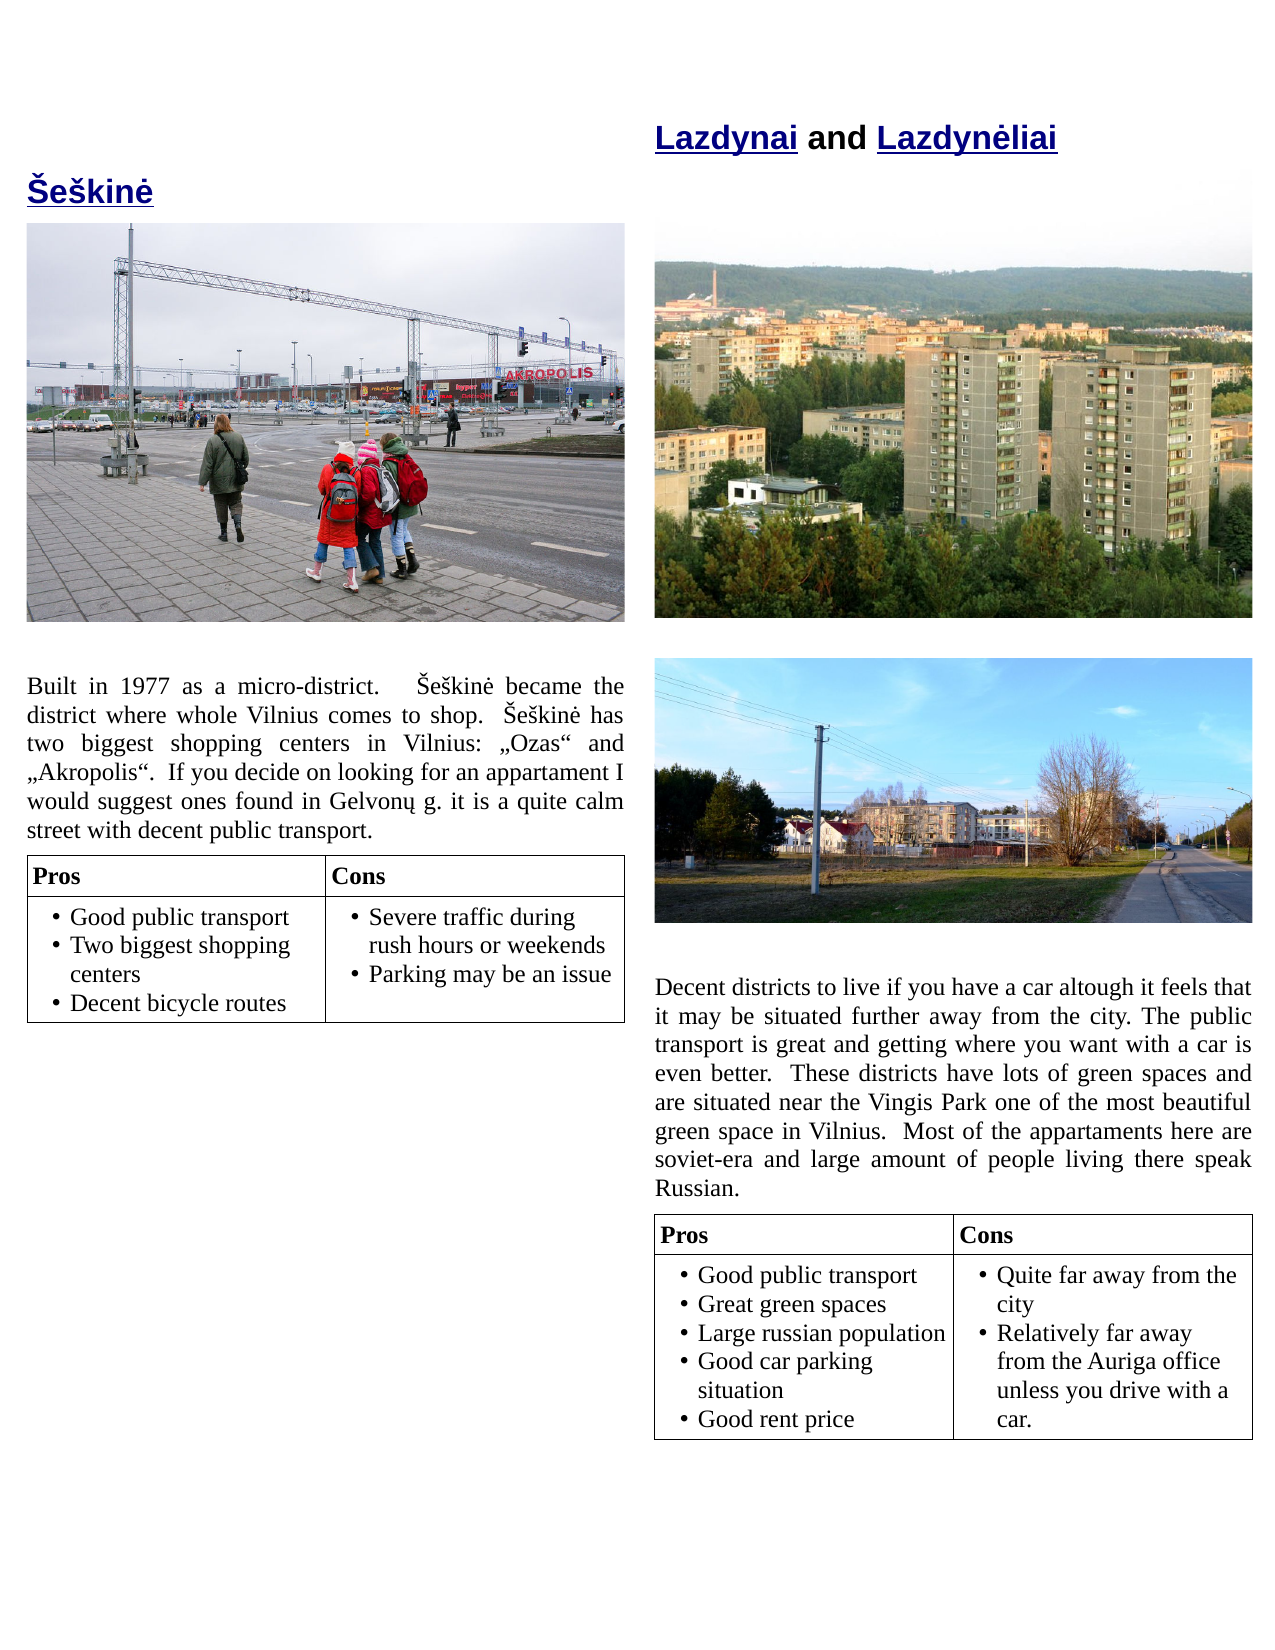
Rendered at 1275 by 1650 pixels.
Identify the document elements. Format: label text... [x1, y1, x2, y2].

table_header Cons [954, 1215, 1252, 1254]
subtitle Šeškinė [27, 172, 624, 211]
table_header Pros [28, 856, 325, 896]
text Decent districts to live if you have a car altough it feels that it may be situated further away from the city. The public transport is great and getting where you want with a car is even better. These districts have lots of green spaces and are situated near the Vingis Park one of the most beautiful green space in Vilnius. Most of the appartaments here are soviet-era and large amount of people living there speak Russian. [654, 972, 1252, 1202]
table_cell Severe traffic during rush hours or weekends Parking may be an issue [326, 897, 624, 1022]
picture [654, 658, 1253, 923]
table_header Cons [326, 856, 624, 896]
table_header Pros [655, 1215, 953, 1254]
table_cell Good public transport Two biggest shopping centers Decent bicycle routes [28, 897, 325, 1022]
picture [26, 223, 625, 622]
table_cell Quite far away from the city Relatively far away from the Auriga office unless you drive with a car. [954, 1255, 1252, 1438]
table_cell Good public transport Great green spaces Large russian population Good car parking situation Good rent price [655, 1255, 953, 1438]
text Built in 1977 as a micro-district. Šeškinė became the district where whole Vilnius comes to shop. Šeškinė has two biggest shopping centers in Vilnius: „Ozas“ and „Akropolis“. If you decide on looking for an appartament I would suggest ones found in Gelvonų g. it is a quite calm street with decent public transport. [27, 671, 624, 843]
picture [654, 169, 1253, 618]
subtitle Lazdynai and Lazdynėliai [654, 118, 1252, 157]
